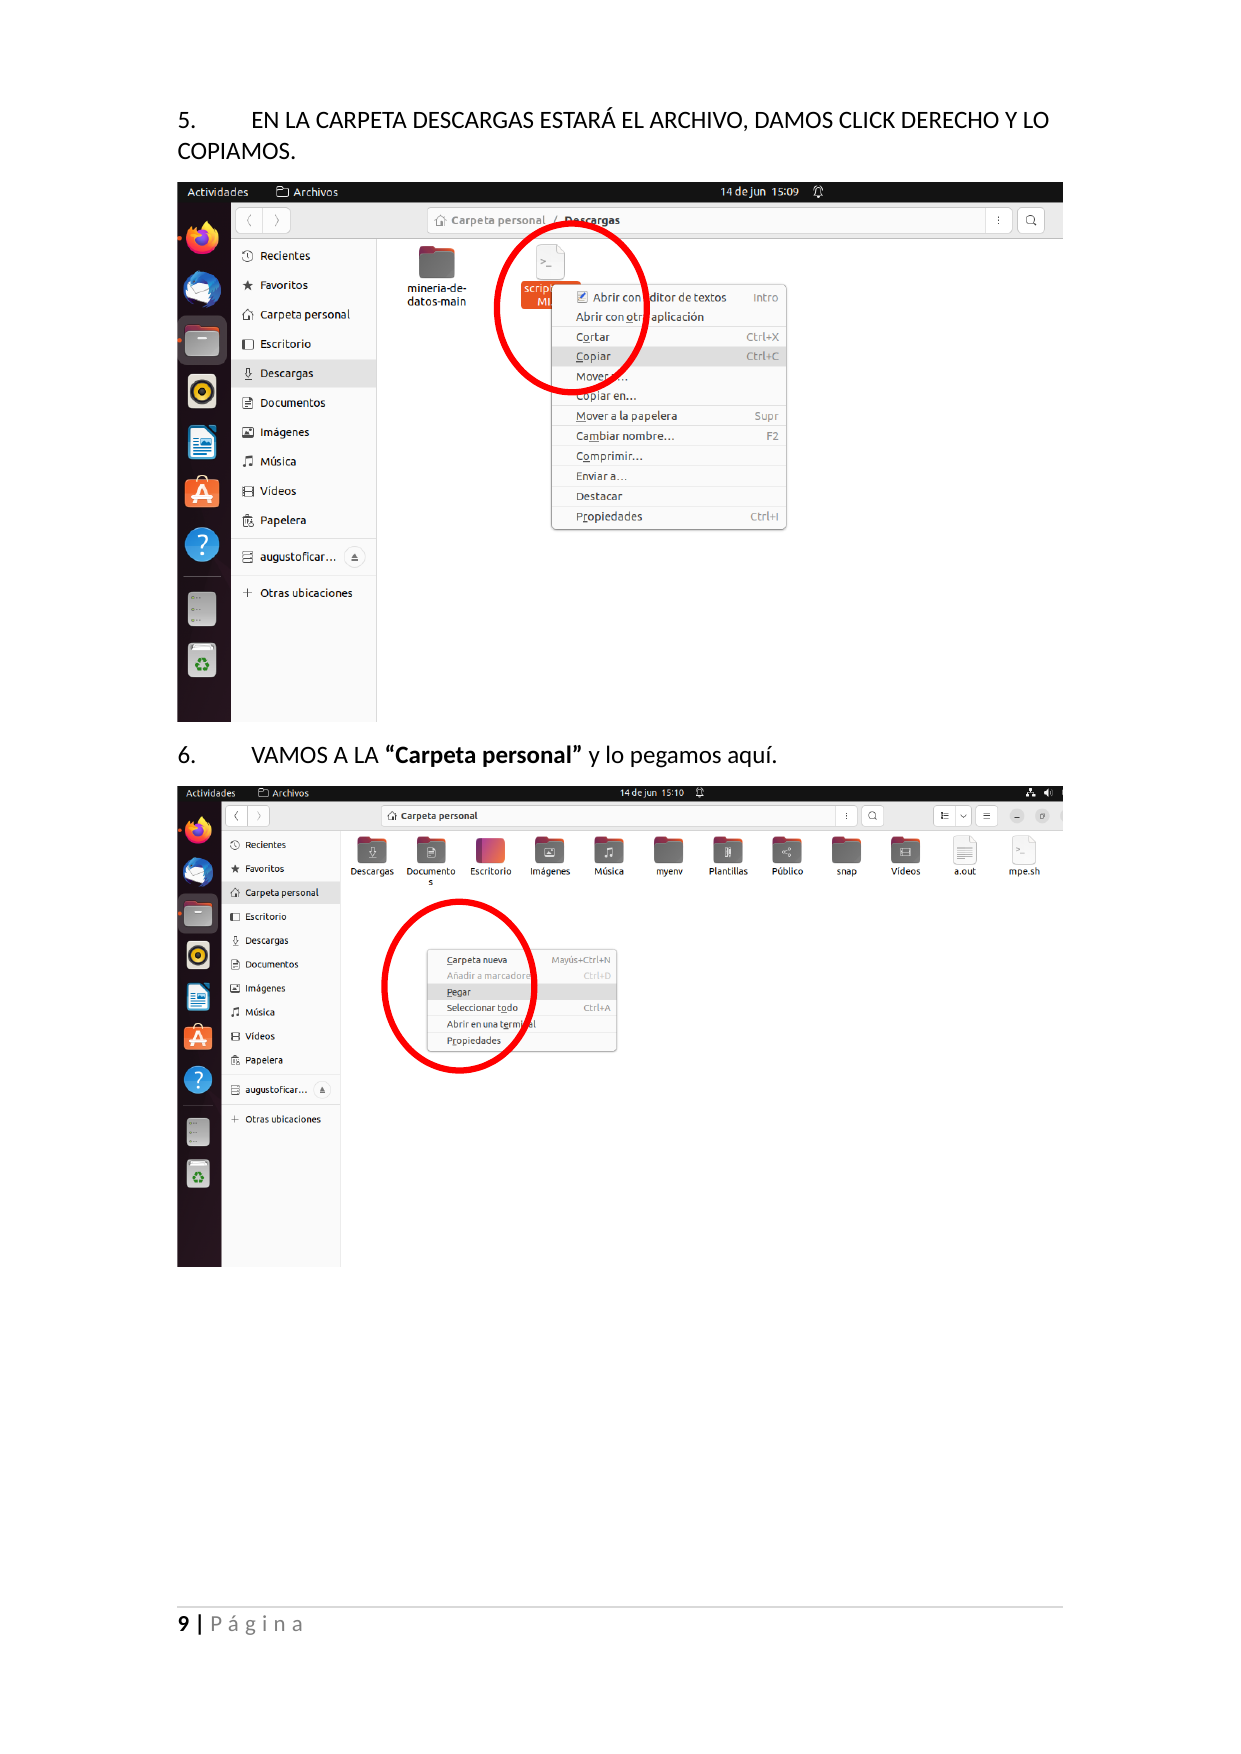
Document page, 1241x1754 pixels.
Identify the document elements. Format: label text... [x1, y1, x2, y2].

list EN LA CARPETA DESCARGAS ESTARÁ EL ARCHIVO, DAMOS CLICK DERECHO Y LO COPIAMOS. [177, 104, 1063, 166]
list VAMOS A LA “Carpeta personal” y lo pegamos aquí. [177, 739, 1063, 769]
